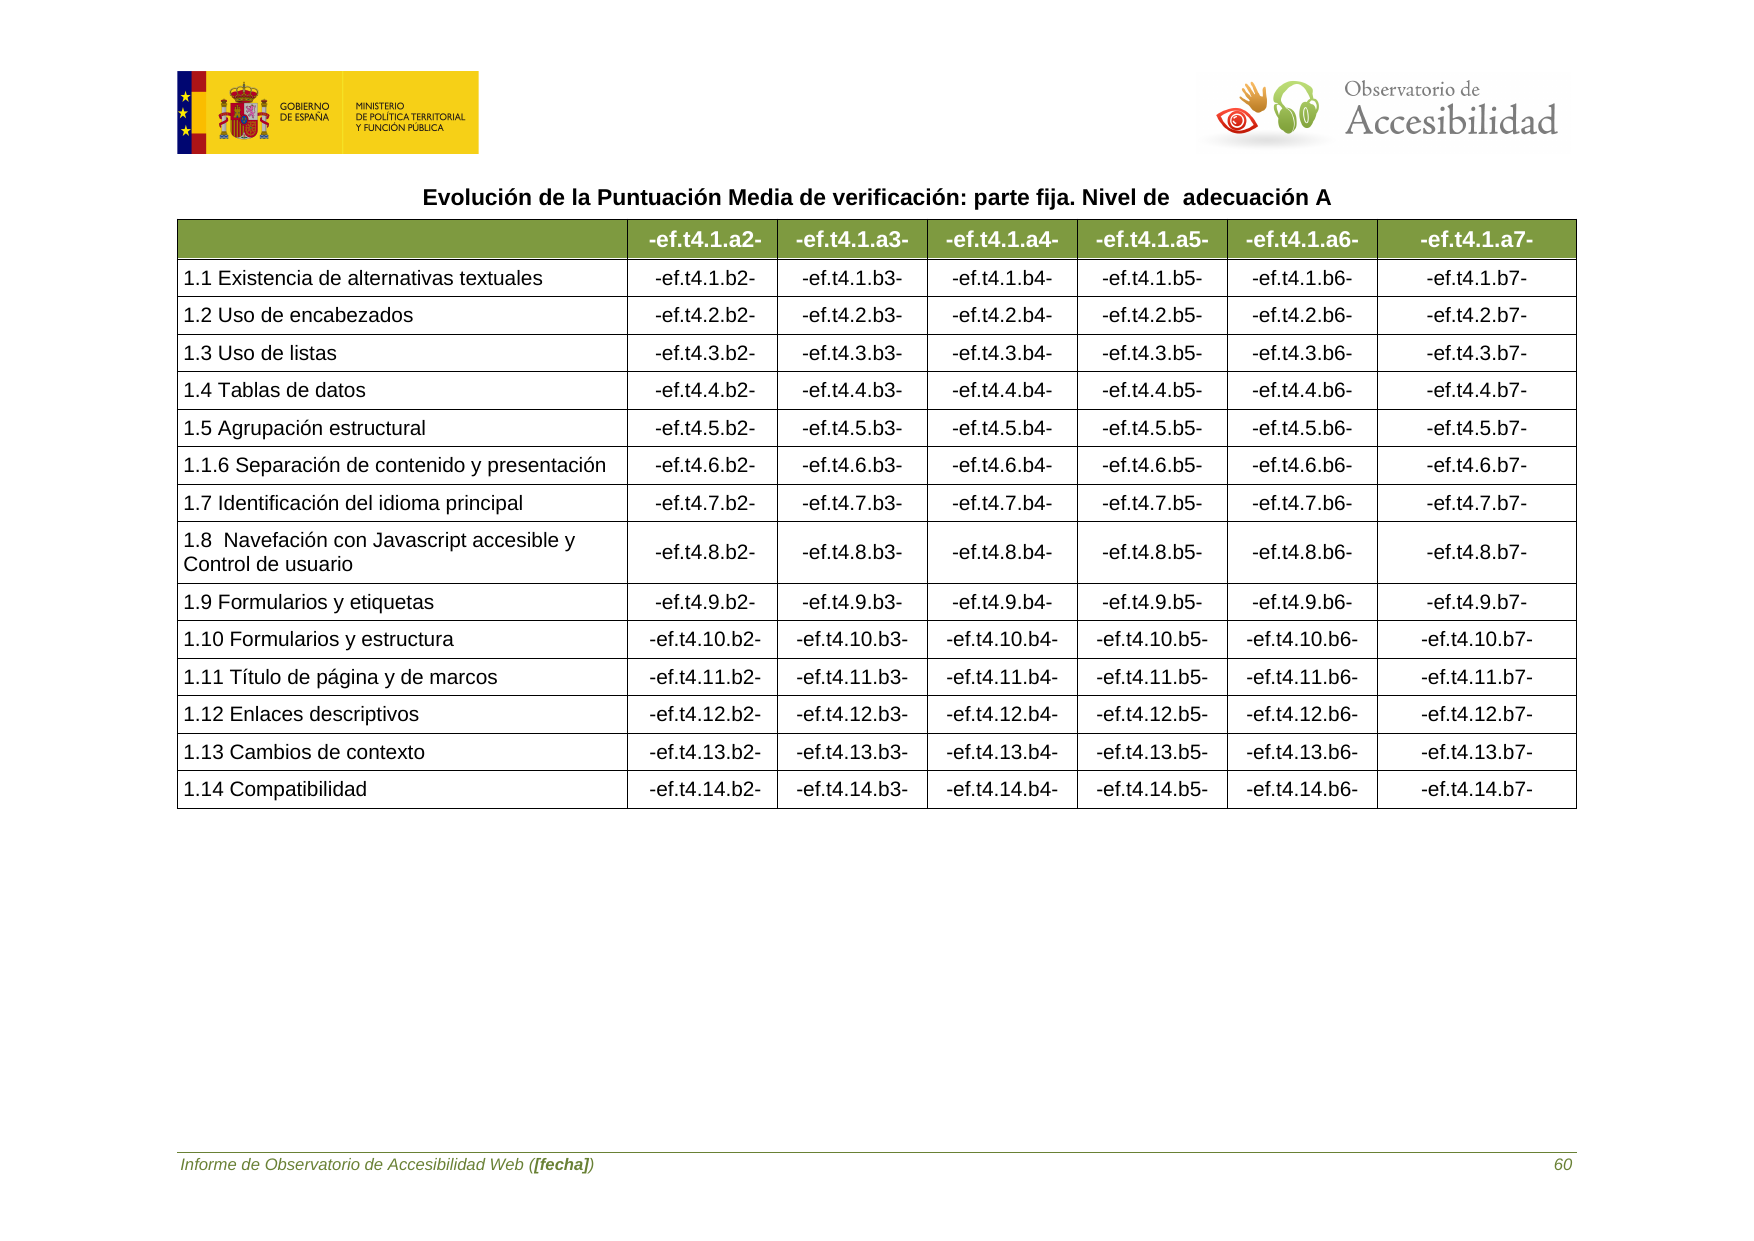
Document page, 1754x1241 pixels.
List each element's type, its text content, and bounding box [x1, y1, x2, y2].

table_cell -ef.t4.9.b4- [928, 584, 1077, 620]
table_cell -ef.t4.6.b7- [1378, 447, 1576, 483]
table_cell -ef.t4.7.b2- [628, 485, 777, 521]
table_cell -ef.t4.13.b2- [628, 734, 777, 770]
table_cell -ef.t4.13.b7- [1378, 734, 1576, 770]
table_header [178, 220, 627, 258]
table_cell 1.9 Formularios y etiquetas [178, 584, 627, 620]
table_cell 1.14 Compatibilidad [178, 771, 627, 807]
table_cell -ef.t4.1.b7- [1378, 260, 1576, 296]
table_cell -ef.t4.4.b4- [928, 372, 1077, 408]
text Evolución de la Puntuación Media de verificación: parte fija. Nivel de adecuación A [177, 184, 1577, 211]
table_cell -ef.t4.3.b4- [928, 335, 1077, 371]
table_cell -ef.t4.13.b3- [778, 734, 927, 770]
table_cell -ef.t4.2.b3- [778, 297, 927, 333]
table_cell -ef.t4.9.b5- [1078, 584, 1227, 620]
table_cell 1.2 Uso de encabezados [178, 297, 627, 333]
table_cell -ef.t4.5.b5- [1078, 410, 1227, 446]
table_header -ef.t4.1.a7- [1378, 220, 1576, 258]
table_cell -ef.t4.11.b3- [778, 659, 927, 695]
table_cell -ef.t4.12.b7- [1378, 696, 1576, 732]
table_cell -ef.t4.10.b3- [778, 621, 927, 657]
table_cell 1.7 Identificación del idioma principal [178, 485, 627, 521]
table_cell -ef.t4.7.b7- [1378, 485, 1576, 521]
table_cell -ef.t4.9.b7- [1378, 584, 1576, 620]
table_cell -ef.t4.2.b2- [628, 297, 777, 333]
table_cell -ef.t4.9.b2- [628, 584, 777, 620]
table_cell -ef.t4.10.b2- [628, 621, 777, 657]
table_cell -ef.t4.5.b4- [928, 410, 1077, 446]
table_cell -ef.t4.1.b6- [1228, 260, 1377, 296]
table_cell -ef.t4.6.b2- [628, 447, 777, 483]
table_cell -ef.t4.14.b4- [928, 771, 1077, 807]
table_cell -ef.t4.6.b4- [928, 447, 1077, 483]
table_cell -ef.t4.11.b7- [1378, 659, 1576, 695]
table_cell -ef.t4.2.b7- [1378, 297, 1576, 333]
table_cell -ef.t4.10.b7- [1378, 621, 1576, 657]
table_header -ef.t4.1.a2- [628, 220, 777, 258]
table_cell -ef.t4.1.b5- [1078, 260, 1227, 296]
table_cell -ef.t4.14.b3- [778, 771, 927, 807]
table_cell -ef.t4.2.b5- [1078, 297, 1227, 333]
table_cell -ef.t4.9.b6- [1228, 584, 1377, 620]
table_cell -ef.t4.8.b6- [1228, 522, 1377, 582]
table_cell -ef.t4.7.b3- [778, 485, 927, 521]
table_cell -ef.t4.5.b3- [778, 410, 927, 446]
table_cell -ef.t4.10.b5- [1078, 621, 1227, 657]
table_cell -ef.t4.12.b6- [1228, 696, 1377, 732]
table_header -ef.t4.1.a3- [778, 220, 927, 258]
table_cell -ef.t4.12.b4- [928, 696, 1077, 732]
table_cell -ef.t4.1.b3- [778, 260, 927, 296]
table_cell -ef.t4.8.b4- [928, 522, 1077, 582]
table_cell -ef.t4.10.b4- [928, 621, 1077, 657]
table_cell -ef.t4.5.b2- [628, 410, 777, 446]
table_cell -ef.t4.8.b3- [778, 522, 927, 582]
table_cell -ef.t4.12.b3- [778, 696, 927, 732]
table_header -ef.t4.1.a6- [1228, 220, 1377, 258]
table_cell -ef.t4.8.b2- [628, 522, 777, 582]
table_cell -ef.t4.3.b7- [1378, 335, 1576, 371]
table_cell -ef.t4.14.b6- [1228, 771, 1377, 807]
table_header -ef.t4.1.a4- [928, 220, 1077, 258]
table_cell -ef.t4.8.b7- [1378, 522, 1576, 582]
table_cell -ef.t4.11.b2- [628, 659, 777, 695]
table_cell -ef.t4.11.b6- [1228, 659, 1377, 695]
table_cell -ef.t4.2.b4- [928, 297, 1077, 333]
table_cell 1.4 Tablas de datos [178, 372, 627, 408]
table_cell -ef.t4.13.b4- [928, 734, 1077, 770]
table_cell 1.5 Agrupación estructural [178, 410, 627, 446]
table_cell -ef.t4.1.b2- [628, 260, 777, 296]
table_cell 1.1.6 Separación de contenido y presentación [178, 447, 627, 483]
table_cell 1.1 Existencia de alternativas textuales [178, 260, 627, 296]
table_cell -ef.t4.3.b2- [628, 335, 777, 371]
table_cell -ef.t4.7.b5- [1078, 485, 1227, 521]
table_cell -ef.t4.1.b4- [928, 260, 1077, 296]
table_cell -ef.t4.14.b7- [1378, 771, 1576, 807]
table_cell -ef.t4.5.b6- [1228, 410, 1377, 446]
table_cell 1.8 Navefación con Javascript accesible y Control de usuario [178, 522, 627, 582]
table_cell -ef.t4.14.b2- [628, 771, 777, 807]
table_cell -ef.t4.13.b6- [1228, 734, 1377, 770]
table_cell -ef.t4.9.b3- [778, 584, 927, 620]
table_cell -ef.t4.8.b5- [1078, 522, 1227, 582]
table_cell -ef.t4.7.b6- [1228, 485, 1377, 521]
table_cell -ef.t4.6.b6- [1228, 447, 1377, 483]
table_cell 1.10 Formularios y estructura [178, 621, 627, 657]
picture [177, 71, 479, 154]
table_cell -ef.t4.4.b3- [778, 372, 927, 408]
table_cell -ef.t4.5.b7- [1378, 410, 1576, 446]
table_cell -ef.t4.3.b6- [1228, 335, 1377, 371]
table_cell -ef.t4.4.b5- [1078, 372, 1227, 408]
table_cell 1.13 Cambios de contexto [178, 734, 627, 770]
table_cell -ef.t4.12.b5- [1078, 696, 1227, 732]
table_cell -ef.t4.14.b5- [1078, 771, 1227, 807]
picture [1196, 72, 1572, 154]
table_cell -ef.t4.3.b3- [778, 335, 927, 371]
table_cell -ef.t4.11.b4- [928, 659, 1077, 695]
table_cell -ef.t4.6.b3- [778, 447, 927, 483]
table_cell -ef.t4.4.b7- [1378, 372, 1576, 408]
table_cell -ef.t4.4.b2- [628, 372, 777, 408]
table_cell -ef.t4.12.b2- [628, 696, 777, 732]
table_cell -ef.t4.4.b6- [1228, 372, 1377, 408]
table_cell -ef.t4.3.b5- [1078, 335, 1227, 371]
table_cell -ef.t4.13.b5- [1078, 734, 1227, 770]
table_cell 1.12 Enlaces descriptivos [178, 696, 627, 732]
table_cell -ef.t4.11.b5- [1078, 659, 1227, 695]
table_cell -ef.t4.10.b6- [1228, 621, 1377, 657]
table_header -ef.t4.1.a5- [1078, 220, 1227, 258]
table_cell -ef.t4.7.b4- [928, 485, 1077, 521]
table_cell -ef.t4.2.b6- [1228, 297, 1377, 333]
table_cell 1.11 Título de página y de marcos [178, 659, 627, 695]
table_cell -ef.t4.6.b5- [1078, 447, 1227, 483]
table_cell 1.3 Uso de listas [178, 335, 627, 371]
